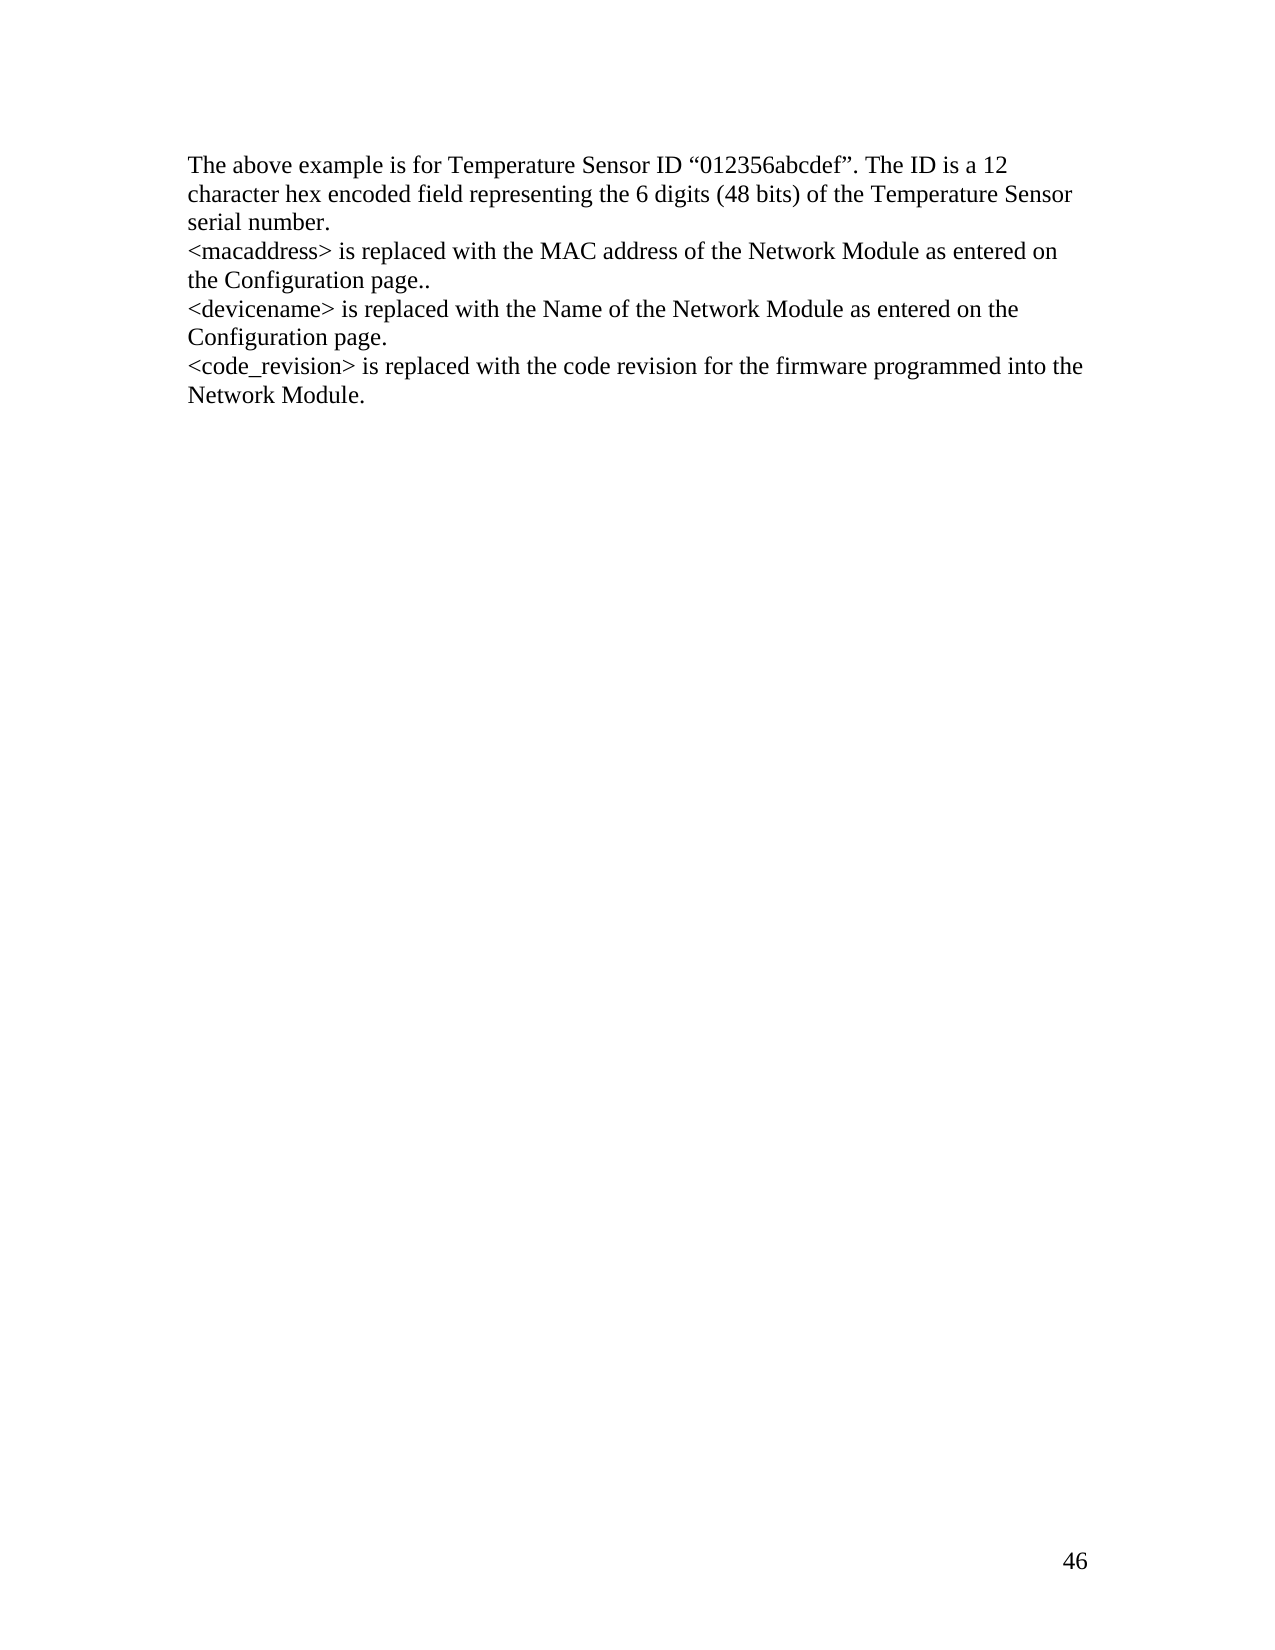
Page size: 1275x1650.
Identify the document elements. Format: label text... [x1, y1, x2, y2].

text <code_revision> is replaced with the code revision for the firmware programmed into the Network Module. [187, 351, 1087, 409]
text The above example is for Temperature Sensor ID “012356abcdef”. The ID is a 12 character hex encoded field representing the 6 digits (48 bits) of the Temperature Sensor serial number. [187, 150, 1087, 236]
text <macaddress> is replaced with the MAC address of the Network Module as entered on the Configuration page.. [187, 236, 1087, 294]
text <devicename> is replaced with the Name of the Network Module as entered on the Configuration page. [187, 294, 1087, 351]
